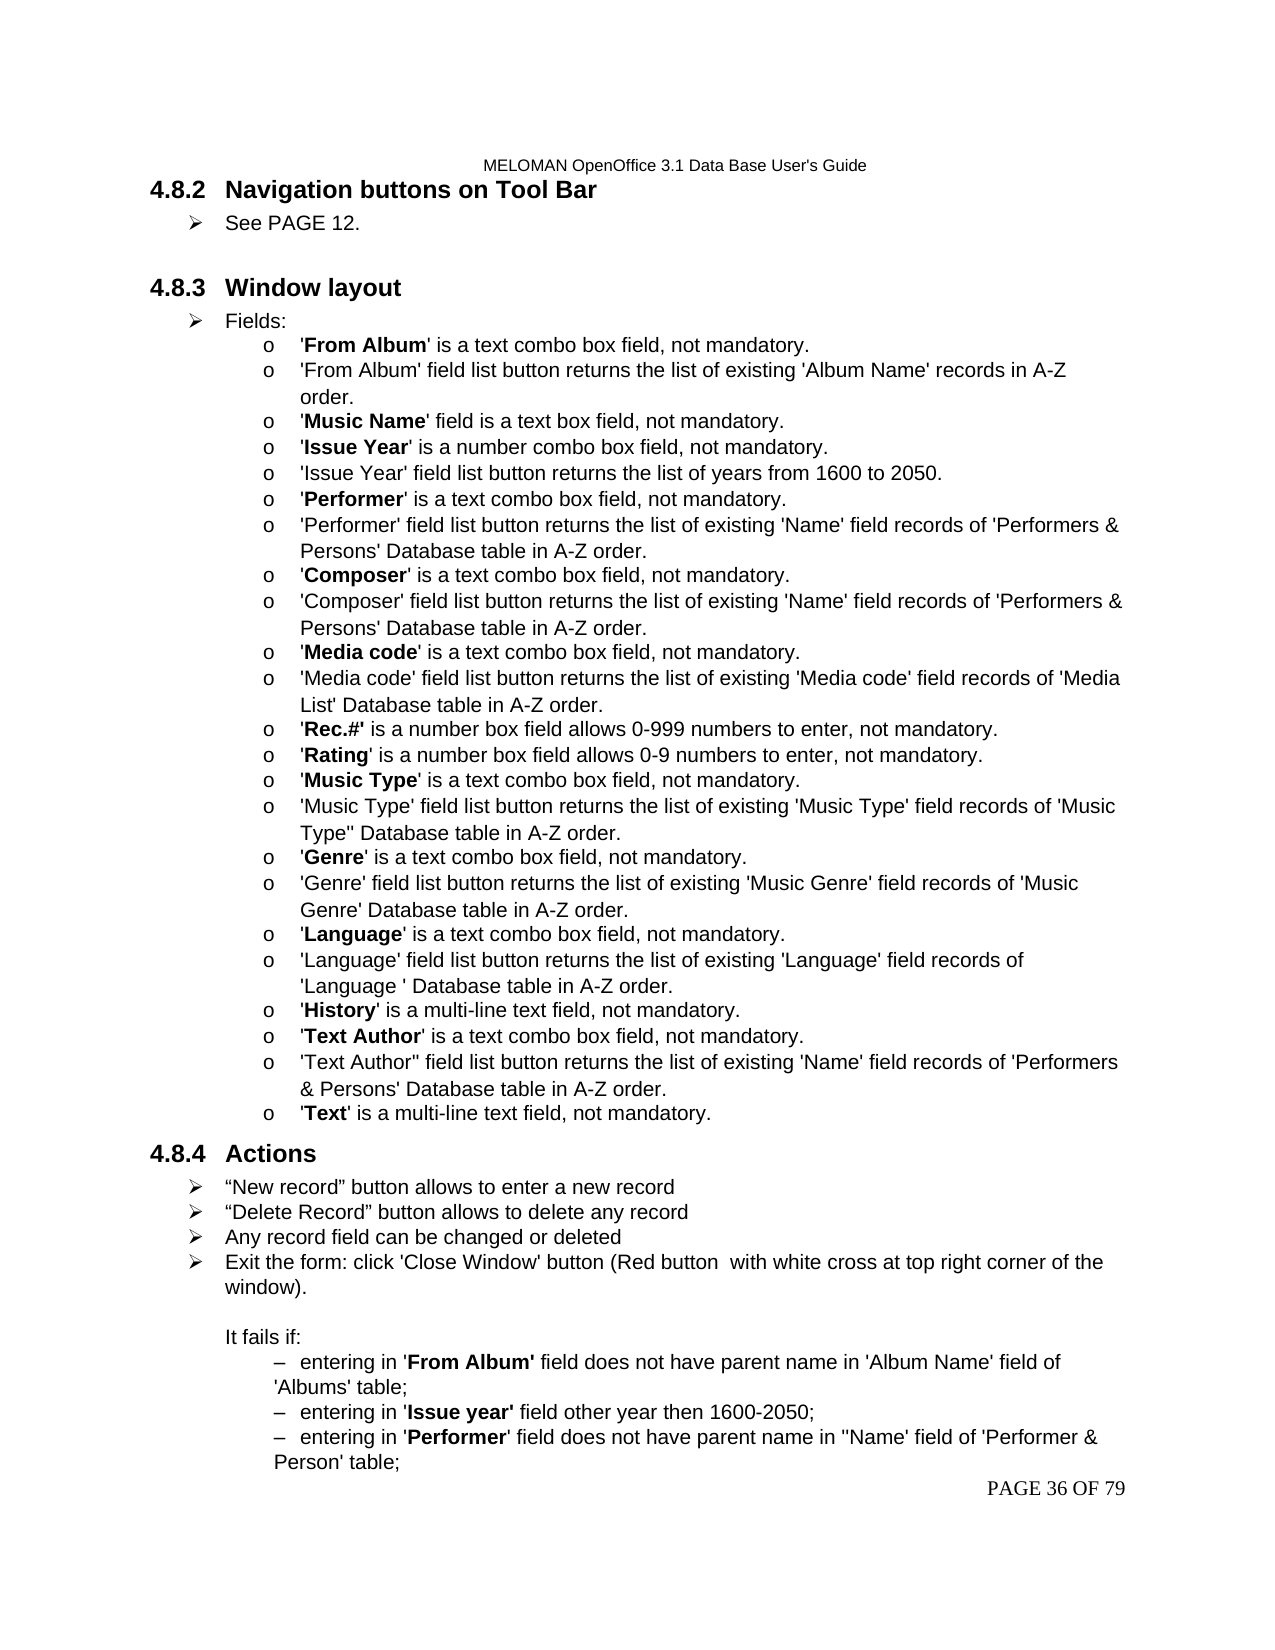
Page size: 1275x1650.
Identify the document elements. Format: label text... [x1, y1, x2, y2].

text It fails if: [225, 1324, 1125, 1349]
list entering in 'From Album' field does not have parent name in 'Album Name' field of 'Albums' table; [273, 1349, 1125, 1399]
list 'Performer' field list button returns the list of existing 'Name' field records of 'Performers & Persons' Database table in A-Z order. [262, 512, 1125, 563]
list 'Media code' field list button returns the list of existing 'Media code' field records of 'Media List' Database table in A-Z order. [262, 666, 1125, 717]
list 'From Album' field list button returns the list of existing 'Album Name' records in A-Z order. [262, 358, 1125, 409]
list 'From Album' is a text combo box field, not mandatory. [262, 332, 1125, 358]
subtitle Window layout [150, 272, 1125, 301]
list 'Text Author' is a text combo box field, not mandatory. [262, 1024, 1125, 1050]
list 'Music Name' field is a text box field, not mandatory. [262, 409, 1125, 435]
list 'Media code' is a text combo box field, not mandatory. [262, 640, 1125, 666]
list 'Text Author'' field list button returns the list of existing 'Name' field records of 'Performers & Persons' Database table in A-Z order. [262, 1050, 1125, 1101]
list “Delete Record” button allows to delete any record [187, 1199, 1125, 1224]
list entering in 'Issue year' field other year then 1600-2050; [273, 1399, 1125, 1424]
list 'Composer' is a text combo box field, not mandatory. [262, 563, 1125, 589]
list Exit the form: click 'Close Window' button (Red button with white cross at top right corner of the window). [187, 1249, 1125, 1299]
subtitle Actions [150, 1139, 1125, 1168]
list 'Language' field list button returns the list of existing 'Language' field records of 'Language ' Database table in A-Z order. [262, 947, 1125, 998]
list 'Language' is a text combo box field, not mandatory. [262, 922, 1125, 947]
list Any record field can be changed or deleted [187, 1224, 1125, 1249]
list Fields: [187, 307, 1125, 332]
list 'History' is a multi-line text field, not mandatory. [262, 998, 1125, 1024]
list 'Rating' is a number box field allows 0-9 numbers to enter, not mandatory. [262, 742, 1125, 768]
list 'Genre' field list button returns the list of existing 'Music Genre' field records of 'Music Genre' Database table in A-Z order. [262, 871, 1125, 922]
list 'Issue Year' field list button returns the list of years from 1600 to 2050. [262, 461, 1125, 487]
list “New record” button allows to enter a new record [187, 1174, 1125, 1199]
list 'Rec.#' is a number box field allows 0-999 numbers to enter, not mandatory. [262, 717, 1125, 742]
list 'Music Type' is a text combo box field, not mandatory. [262, 768, 1125, 794]
list 'Performer' is a text combo box field, not mandatory. [262, 487, 1125, 512]
list 'Genre' is a text combo box field, not mandatory. [262, 845, 1125, 871]
subtitle Navigation buttons on Tool Bar [150, 175, 1125, 204]
list 'Music Type' field list button returns the list of existing 'Music Type' field records of 'Music Type'' Database table in A-Z order. [262, 794, 1125, 845]
list See PAGE 12. [187, 210, 1125, 235]
list 'Issue Year' is a number combo box field, not mandatory. [262, 435, 1125, 461]
list 'Text' is a multi-line text field, not mandatory. [262, 1101, 1125, 1127]
list 'Composer' field list button returns the list of existing 'Name' field records of 'Performers & Persons' Database table in A-Z order. [262, 589, 1125, 640]
list entering in 'Performer' field does not have parent name in ''Name' field of 'Performer & Person' table; [273, 1424, 1125, 1474]
